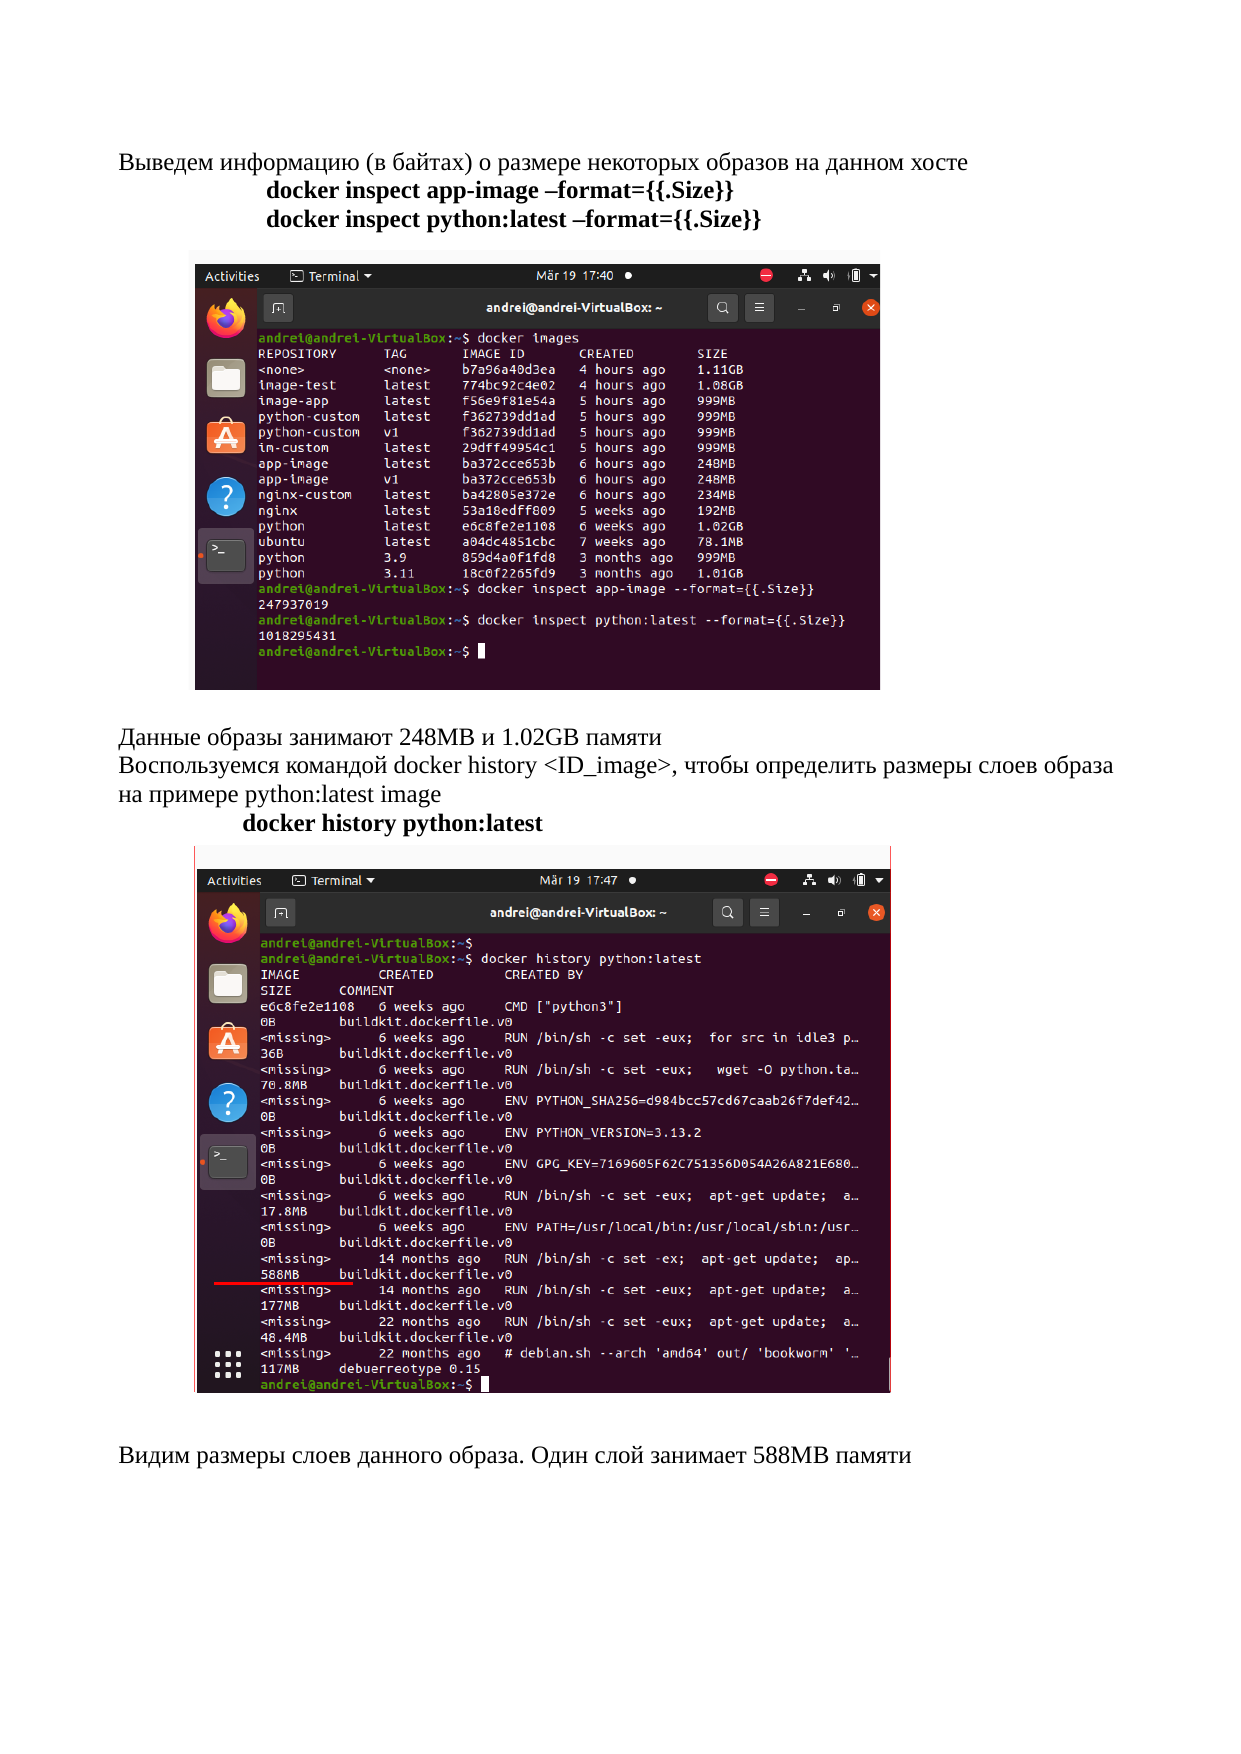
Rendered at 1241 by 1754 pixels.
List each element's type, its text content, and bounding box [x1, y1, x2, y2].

text Воспользуемся командой docker history <ID_image>, чтобы определить размеры слоев образа [118, 751, 1122, 779]
text docker inspect python:latest –format={{.Size}} [118, 204, 1122, 233]
picture [188, 250, 220, 690]
picture [194, 845, 231, 1393]
text Видим размеры слоев данного образа. Один слой занимает 588MB памяти [118, 1441, 1122, 1469]
text docker inspect app-image –format={{.Size}} [118, 176, 1122, 204]
text docker history python:latest [118, 808, 1122, 837]
text Данные образы занимают 248MB и 1.02GB памяти [118, 722, 1122, 751]
text на примере python:latest image [118, 779, 1122, 808]
text Выведем информацию (в байтах) о размере некоторых образов на данном хосте [118, 147, 1122, 176]
